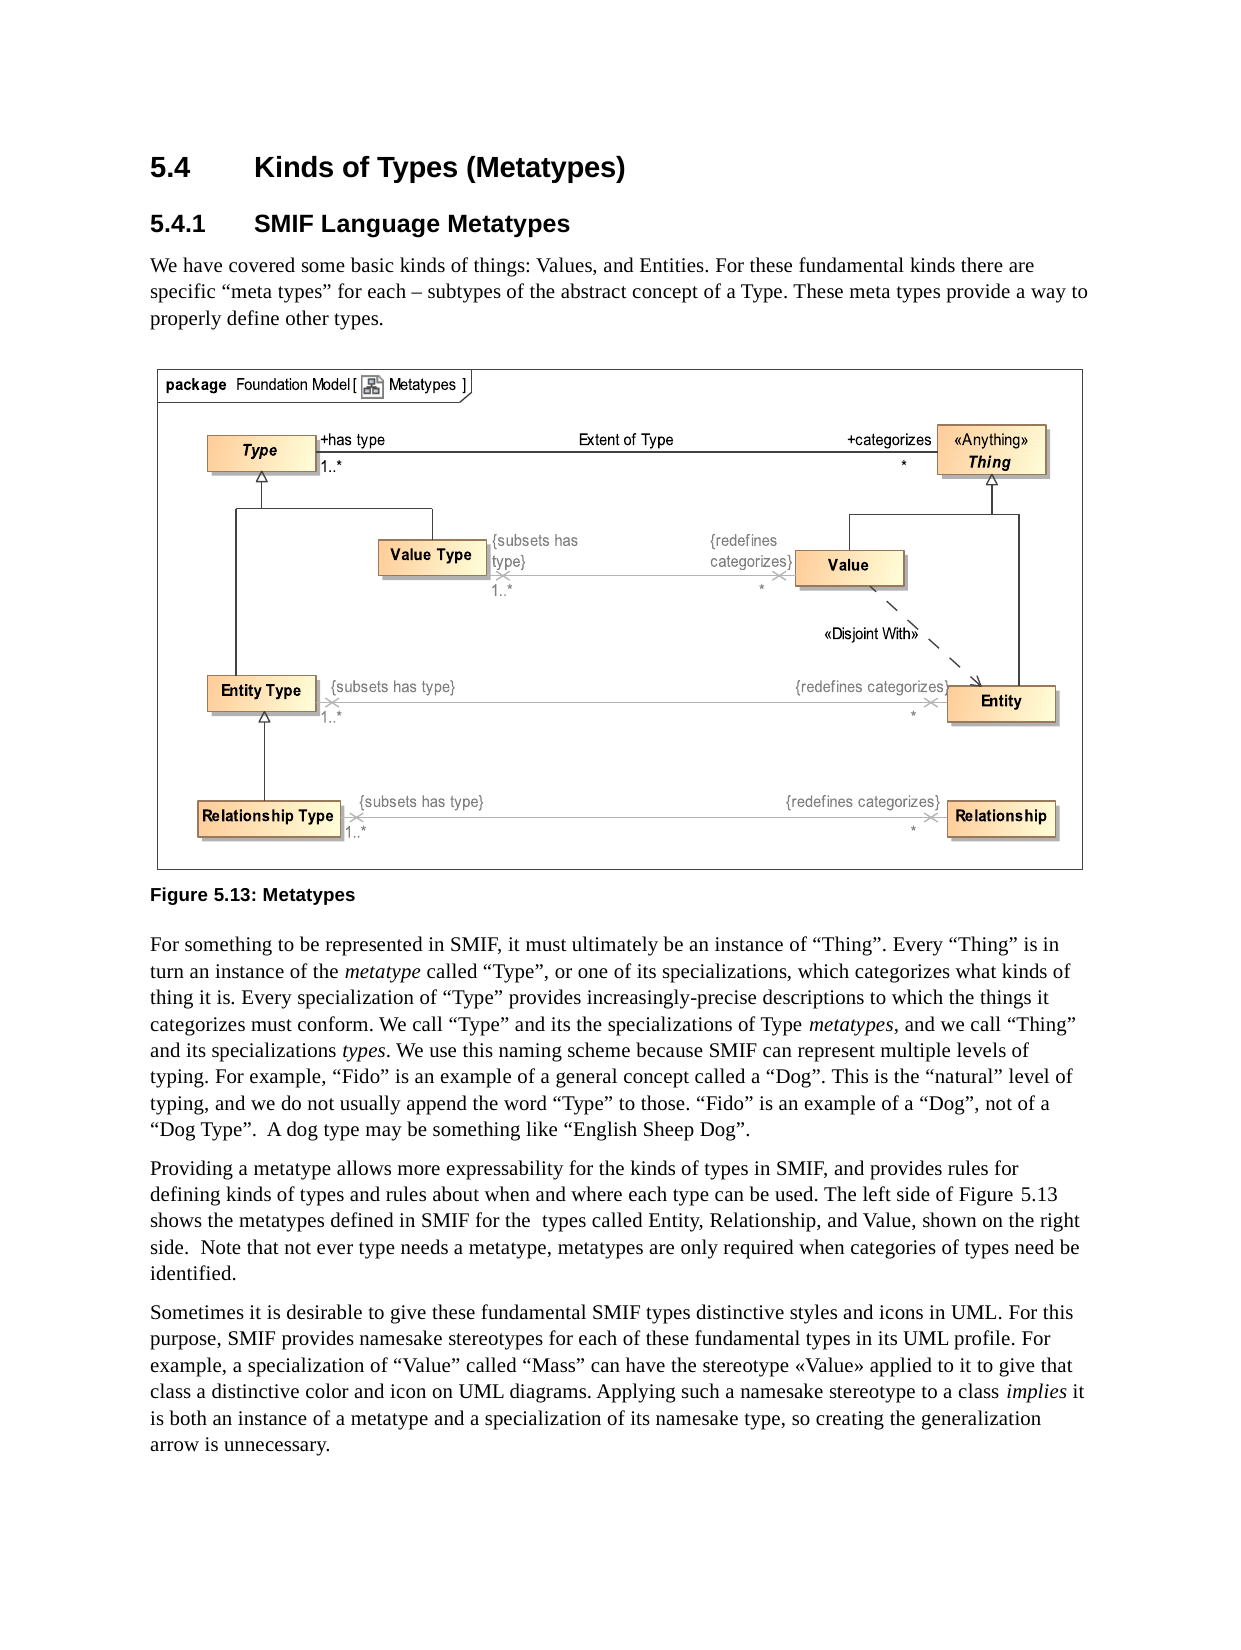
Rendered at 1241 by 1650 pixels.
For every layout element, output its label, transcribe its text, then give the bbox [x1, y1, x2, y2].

text Figure 5.13: Metatypes [150, 878, 1090, 906]
text Sometimes it is desirable to give these fundamental SMIF types distinctive styles and icons in UML. For this purpose, SMIF provides namesake stereotypes for each of these fundamental types in its UML profile. For example, a specialization of “Value” called “Mass” can have the stereotype «Value» applied to it to give that class a distinctive color and icon on UML diagrams. Applying such a namesake stereotype to a class implies it is both an instance of a metatype and a specialization of its namesake type, so creating the generalization arrow is unnecessary. [150, 1299, 1090, 1456]
subtitle Kinds of Types (Metatypes) [150, 150, 1090, 183]
text For something to be represented in SMIF, it must ultimately be an instance of “Thing”. Every “Thing” is in turn an instance of the metatype called “Type”, or one of its specializations, which categorizes what kinds of thing it is. Every specialization of “Type” provides increasingly-precise descriptions to which the things it categorizes must conform. We call “Type” and its the specializations of Type metatypes, and we call “Thing” and its specializations types. We use this naming scheme because SMIF can represent multiple levels of typing. For example, “Fido” is an example of a general concept called a “Dog”. This is the “natural” level of typing, and we do not usually append the word “Type” to those. “Fido” is an example of a “Dog”, not of a “Dog Type”. A dog type may be something like “English Sheep Dog”. [150, 906, 1090, 1141]
text [150, 344, 1090, 362]
text Providing a metatype allows more expressability for the kinds of types in SMIF, and provides rules for defining kinds of types and rules about when and where each type can be used. The left side of Figure 5.13 shows the metatypes defined in SMIF for the types called Entity, Relationship, and Value, shown on the right side. Note that not ever type needs a metatype, metatypes are only required when categories of types need be identified. [150, 1155, 1090, 1285]
text We have covered some basic kinds of things: Values, and Entities. For these fundamental kinds there are specific “meta types” for each – subtypes of the abstract concept of a Type. These meta types provide a way to properly define other types. [150, 253, 1090, 329]
subtitle SMIF Language Metatypes [150, 209, 1090, 238]
